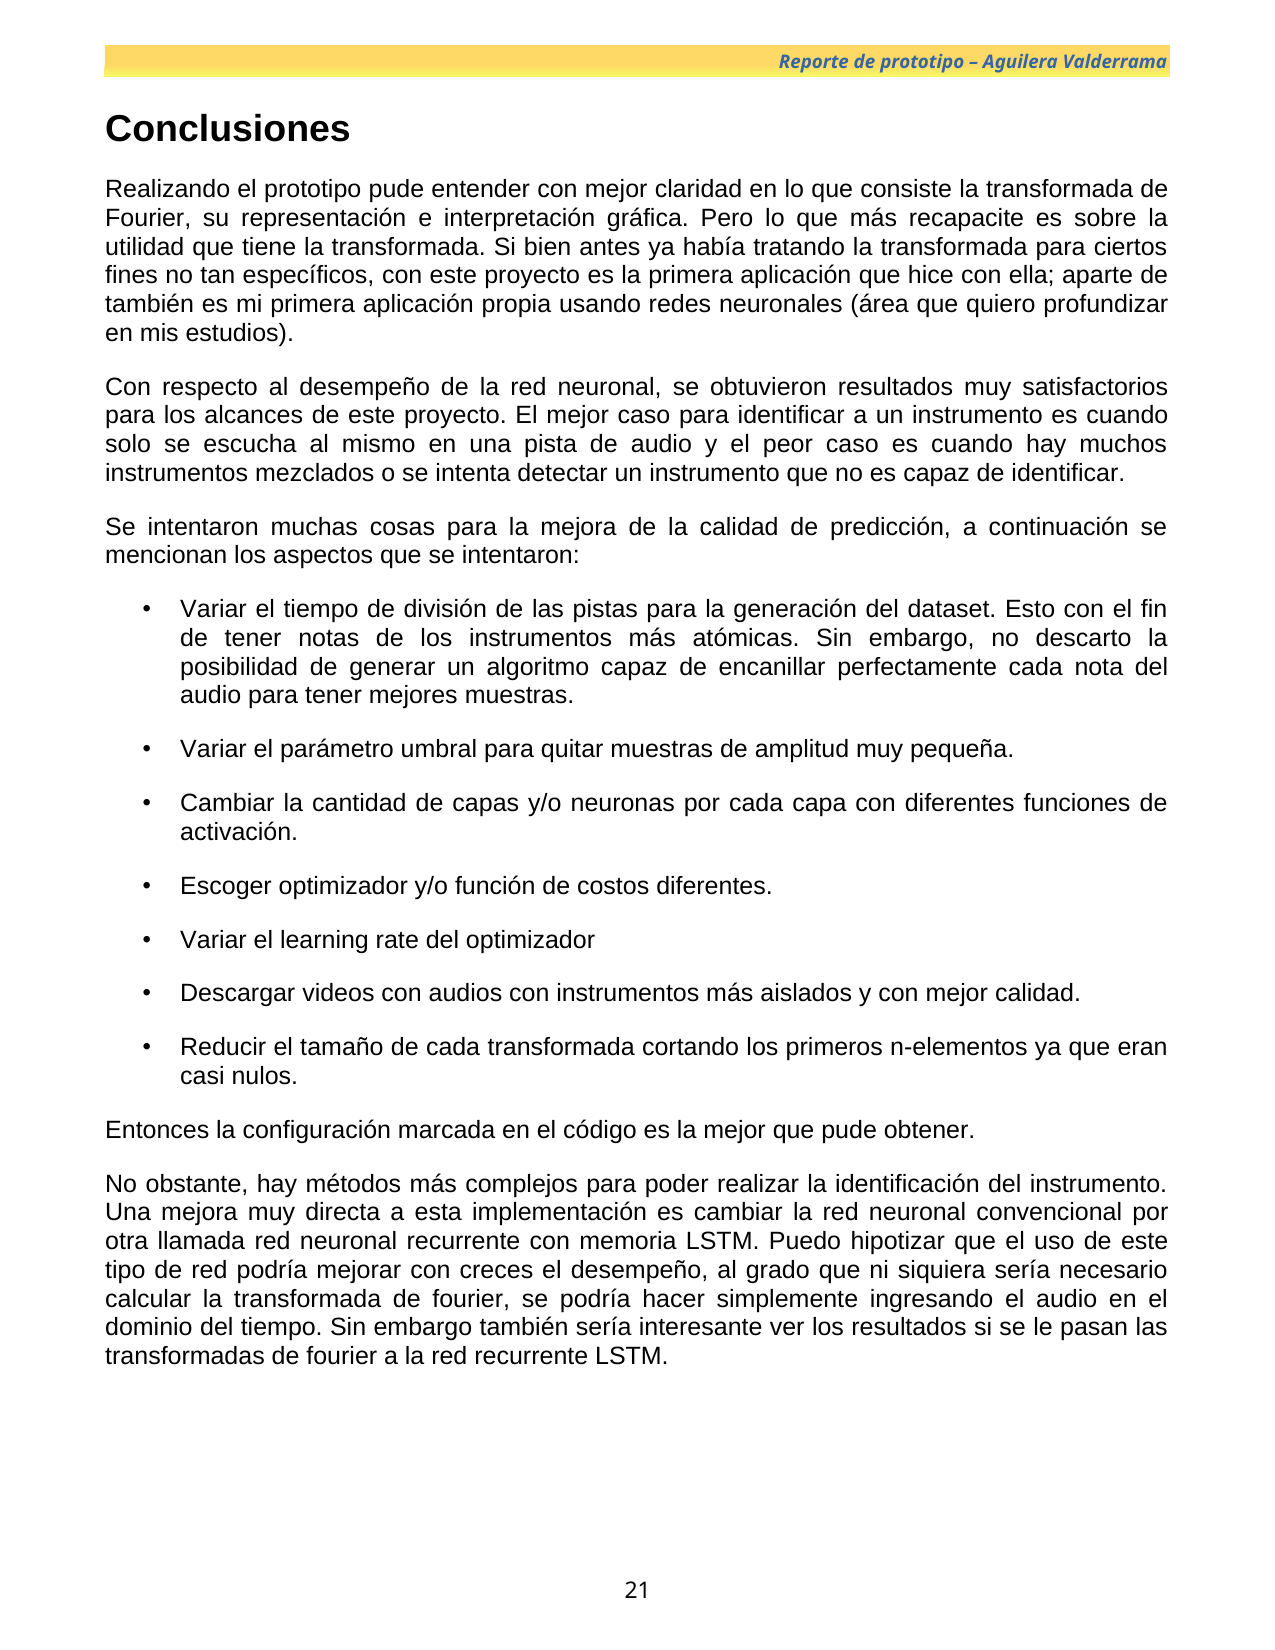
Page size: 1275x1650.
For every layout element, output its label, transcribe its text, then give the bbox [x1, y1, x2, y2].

list Variar el tiempo de división de las pistas para la generación del dataset. Esto con el fin de tener notas de los instrumentos más atómicas. Sin embargo, no descarto la posibilidad de generar un algoritmo capaz de encanillar perfectamente cada nota del audio para tener mejores muestras. [142, 594, 1170, 709]
list Escoger optimizador y/o función de costos diferentes. [142, 871, 1170, 899]
text Realizando el prototipo pude entender con mejor claridad en lo que consiste la transformada de Fourier, su representación e interpretación gráfica. Pero lo que más recapacite es sobre la utilidad que tiene la transformada. Si bien antes ya había tratando la transformada para ciertos fines no tan específicos, con este proyecto es la primera aplicación que hice con ella; aparte de también es mi primera aplicación propia usando redes neuronales (área que quiero profundizar en mis estudios). [105, 174, 1170, 347]
text No obstante, hay métodos más complejos para poder realizar la identificación del instrumento. Una mejora muy directa a esta implementación es cambiar la red neuronal convencional por otra llamada red neuronal recurrente con memoria LSTM. Puedo hipotizar que el uso de este tipo de red podría mejorar con creces el desempeño, al grado que ni siquiera sería necesario calcular la transformada de fourier, se podría hacer simplemente ingresando el audio en el dominio del tiempo. Sin embargo también sería interesante ver los resultados si se le pasan las transformadas de fourier a la red recurrente LSTM. [105, 1169, 1170, 1370]
text Entonces la configuración marcada en el código es la mejor que pude obtener. [105, 1115, 1170, 1144]
text Se intentaron muchas cosas para la mejora de la calidad de predicción, a continuación se mencionan los aspectos que se intentaron: [105, 512, 1170, 569]
list Descargar videos con audios con instrumentos más aislados y con mejor calidad. [142, 978, 1170, 1007]
text Conclusiones [105, 106, 1170, 149]
list Variar el learning rate del optimizador [142, 924, 1170, 953]
list Reducir el tamaño de cada transformada cortando los primeros n-elementos ya que eran casi nulos. [142, 1032, 1170, 1090]
text Con respecto al desempeño de la red neuronal, se obtuvieron resultados muy satisfactorios para los alcances de este proyecto. El mejor caso para identificar a un instrumento es cuando solo se escucha al mismo en una pista de audio y el peor caso es cuando hay muchos instrumentos mezclados o se intenta detectar un instrumento que no es capaz de identificar. [105, 372, 1170, 487]
list Cambiar la cantidad de capas y/o neuronas por cada capa con diferentes funciones de activación. [142, 788, 1170, 846]
list Variar el parámetro umbral para quitar muestras de amplitud muy pequeña. [142, 734, 1170, 763]
